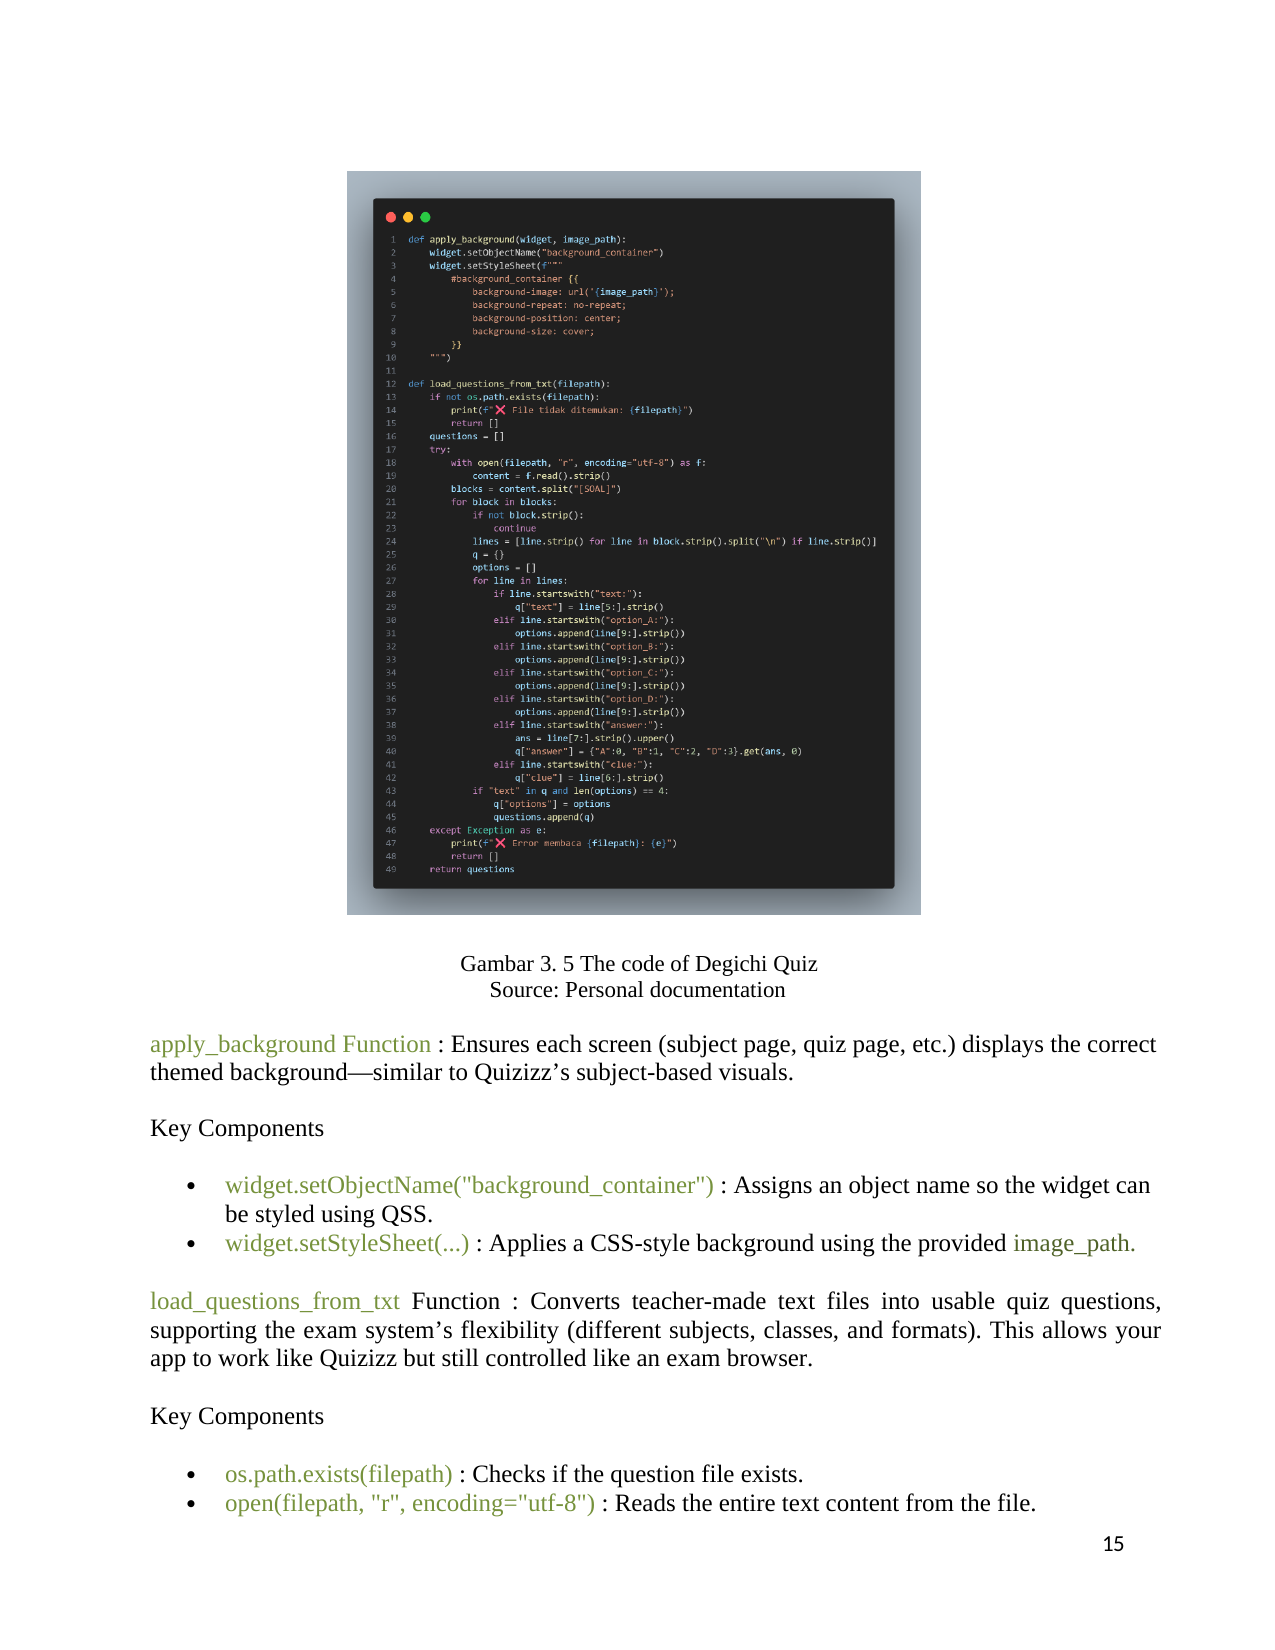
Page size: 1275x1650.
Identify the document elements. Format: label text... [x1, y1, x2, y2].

text apply_background Function : Ensures each screen (subject page, quiz page, etc.) displays the correct themed background—similar to Quizizz’s subject-based visuals. [150, 1029, 1162, 1113]
list open(filepath, "r", encoding="utf-8") : Reads the entire text content from the file. [187, 1488, 1162, 1517]
text Gambar 3. 5 The code of Degichi Quiz Source: Personal documentation [460, 950, 922, 1002]
list widget.setObjectName("background_container") : Assigns an object name so the widget can be styled using QSS. [187, 1171, 1162, 1228]
text load_questions_from_txt Function : Converts teacher-made text files into usable quiz questions, supporting the exam system’s flexibility (different subjects, classes, and formats). This allows your app to work like Quizizz but still controlled like an exam browser. [150, 1286, 1162, 1372]
text Key Components [150, 1401, 1162, 1430]
text Key Components [150, 1113, 1162, 1141]
picture [347, 171, 921, 915]
list widget.setStyleSheet(...) : Applies a CSS-style background using the provided image_path. [187, 1228, 1162, 1257]
list os.path.exists(filepath) : Checks if the question file exists. [187, 1459, 1162, 1488]
